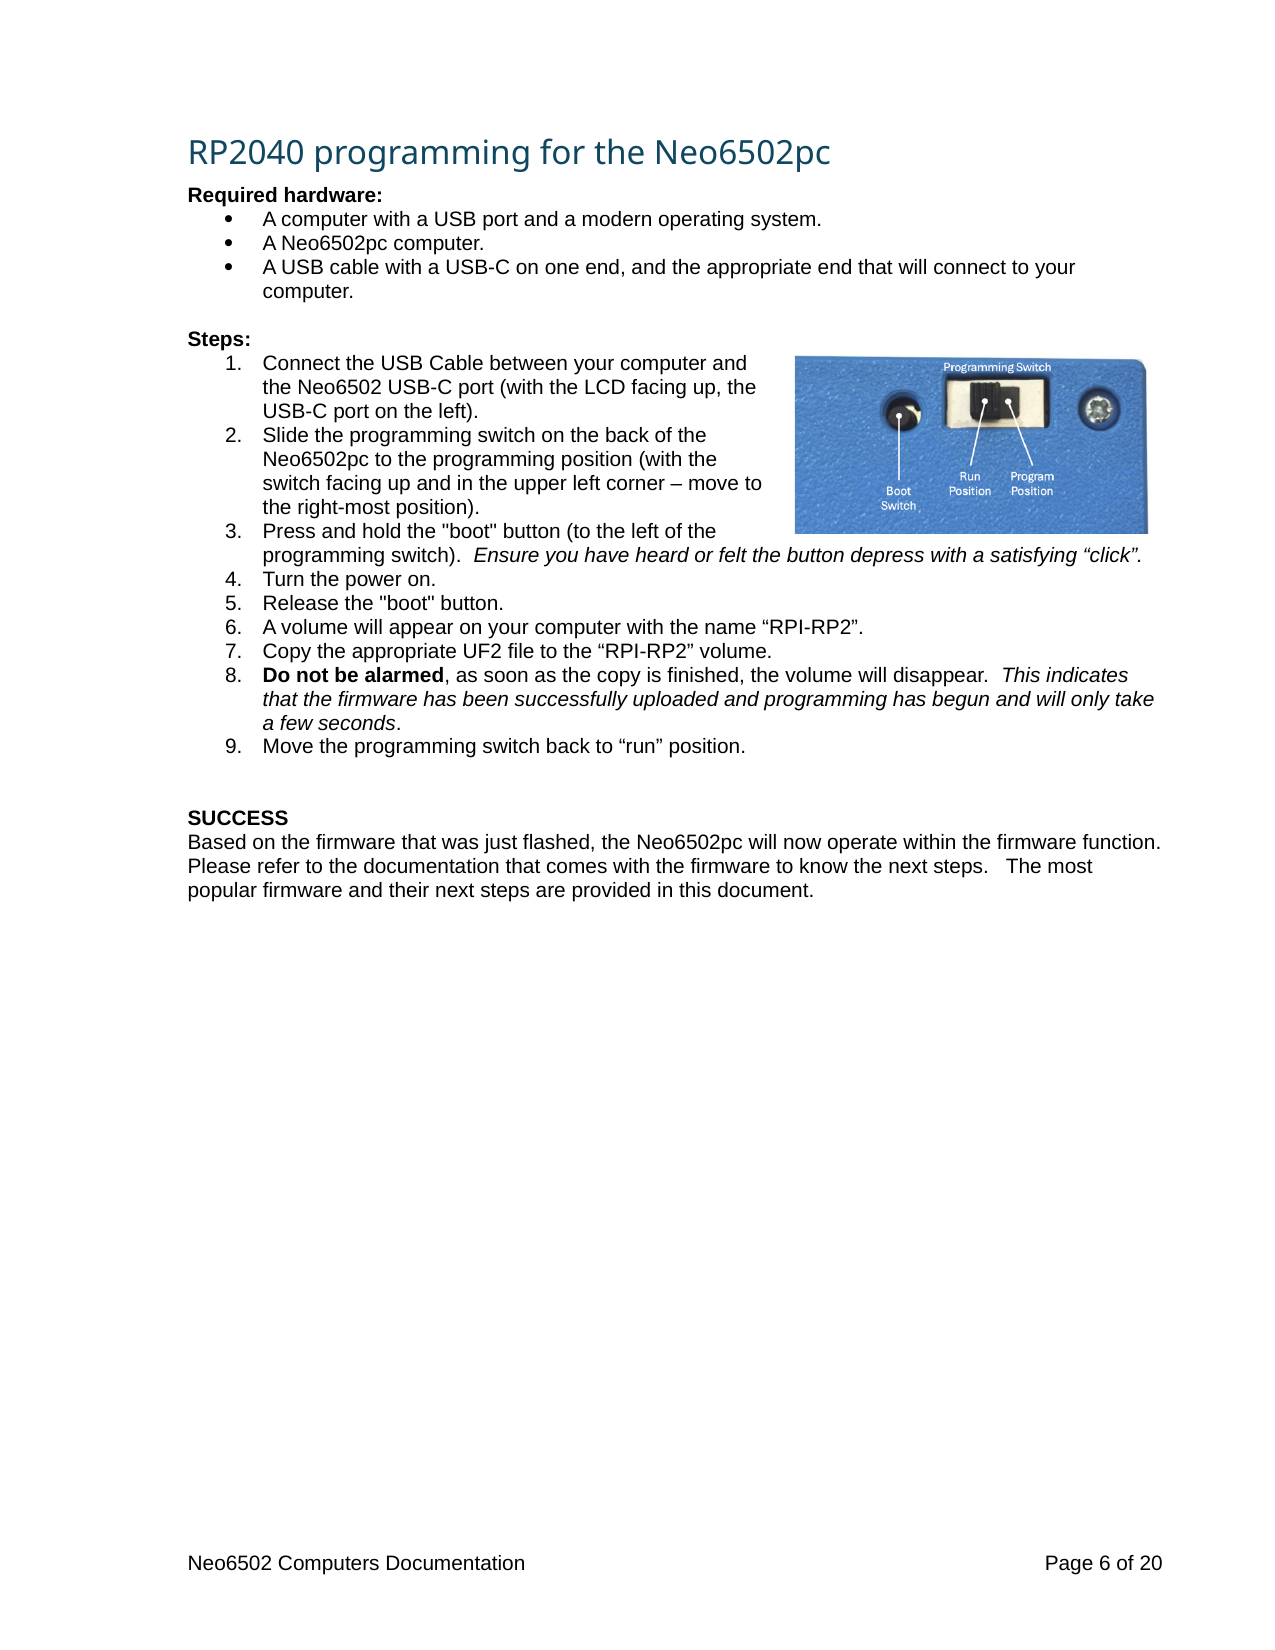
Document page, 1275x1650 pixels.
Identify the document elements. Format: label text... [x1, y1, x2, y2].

list Do not be alarmed, as soon as the copy is finished, the volume will disappear. This indicates that the firmware has been successfully uploaded and programming has begun and will only take a few seconds. [225, 662, 1162, 734]
list Connect the USB Cable between your computer and the Neo6502 USB-C port (with the LCD facing up, the USB-C port on the left). [225, 351, 794, 423]
list A volume will appear on your computer with the name “RPI-RP2”. [225, 614, 1162, 638]
list Release the "boot" button. [225, 591, 1162, 614]
text Based on the firmware that was just flashed, the Neo6502pc will now operate within the firmware function. Please refer to the documentation that comes with the firmware to know the next steps. The most popular firmware and their next steps are provided in this document. [187, 830, 1162, 902]
text Steps: [187, 327, 1162, 351]
list Press and hold the "boot" button (to the left of the programming switch). Ensure you have heard or felt the button depress with a satisfying “click”. [225, 519, 1162, 567]
subtitle RP2040 programming for the Neo6502pc [187, 129, 1162, 174]
list A Neo6502pc computer. [225, 231, 1162, 255]
list A USB cable with a USB-C on one end, and the appropriate end that will connect to your computer. [225, 255, 1162, 303]
picture [794, 349, 1155, 534]
list Turn the power on. [225, 567, 1162, 591]
list Move the programming switch back to “run” position. [225, 734, 1162, 758]
list Copy the appropriate UF2 file to the “RPI-RP2” volume. [225, 638, 1162, 662]
text Required hardware: [187, 183, 1162, 207]
text SUCCESS [187, 806, 1162, 830]
list A computer with a USB port and a modern operating system. [225, 207, 1162, 231]
list Slide the programming switch on the back of the Neo6502pc to the programming position (with the switch facing up and in the upper left corner – move to the right-most position). [225, 423, 794, 519]
